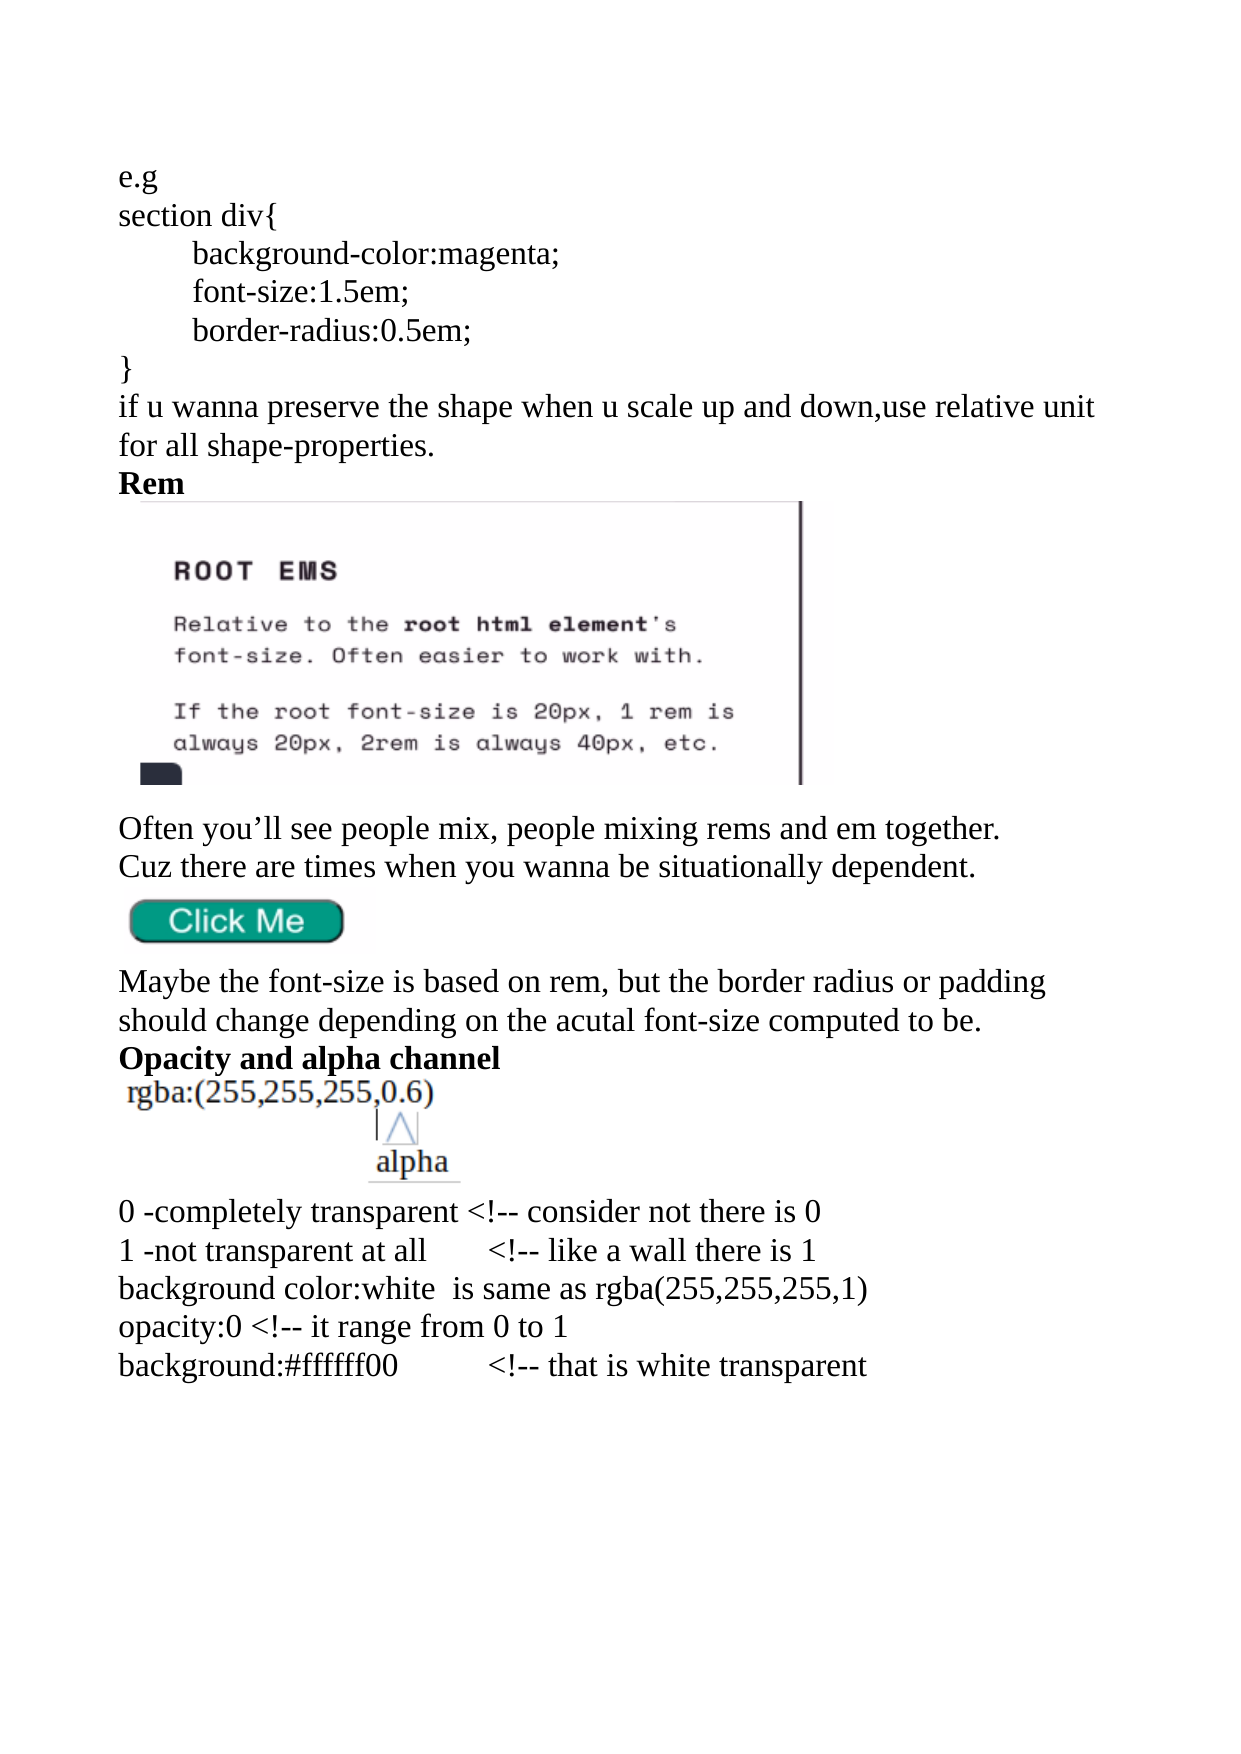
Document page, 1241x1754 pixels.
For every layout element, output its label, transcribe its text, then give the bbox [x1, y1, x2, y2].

picture [140, 501, 835, 785]
text background-color:magenta; [118, 233, 1122, 271]
text e.g [118, 156, 1122, 195]
text Often you’ll see people mix, people mixing rems and em together. [118, 808, 1122, 846]
text Rem [118, 463, 1122, 501]
text } [118, 348, 1122, 386]
picture [121, 1076, 497, 1191]
text if u wanna preserve the shape when u scale up and down,use relative unit for all shape-properties. [118, 386, 1122, 463]
text Opacity and alpha channel [118, 1038, 1122, 1076]
text 0 -completely transparent <!-- consider not there is 0 [118, 1191, 1122, 1230]
text Cuz there are times when you wanna be situationally dependent. [118, 846, 1122, 885]
text section div{ [118, 195, 1122, 233]
text 1 -not transparent at all <!-- like a wall there is 1 [118, 1230, 1122, 1268]
picture [124, 887, 376, 954]
text opacity:0 <!-- it range from 0 to 1 [118, 1306, 1122, 1345]
text Maybe the font-size is based on rem, but the border radius or padding should change depending on the acutal font-size computed to be. [118, 961, 1122, 1038]
text background:#ffffff00 <!-- that is white transparent [118, 1345, 1122, 1383]
text border-radius:0.5em; [118, 310, 1122, 348]
text font-size:1.5em; [118, 271, 1122, 310]
text background color:white is same as rgba(255,255,255,1) [118, 1268, 1122, 1306]
